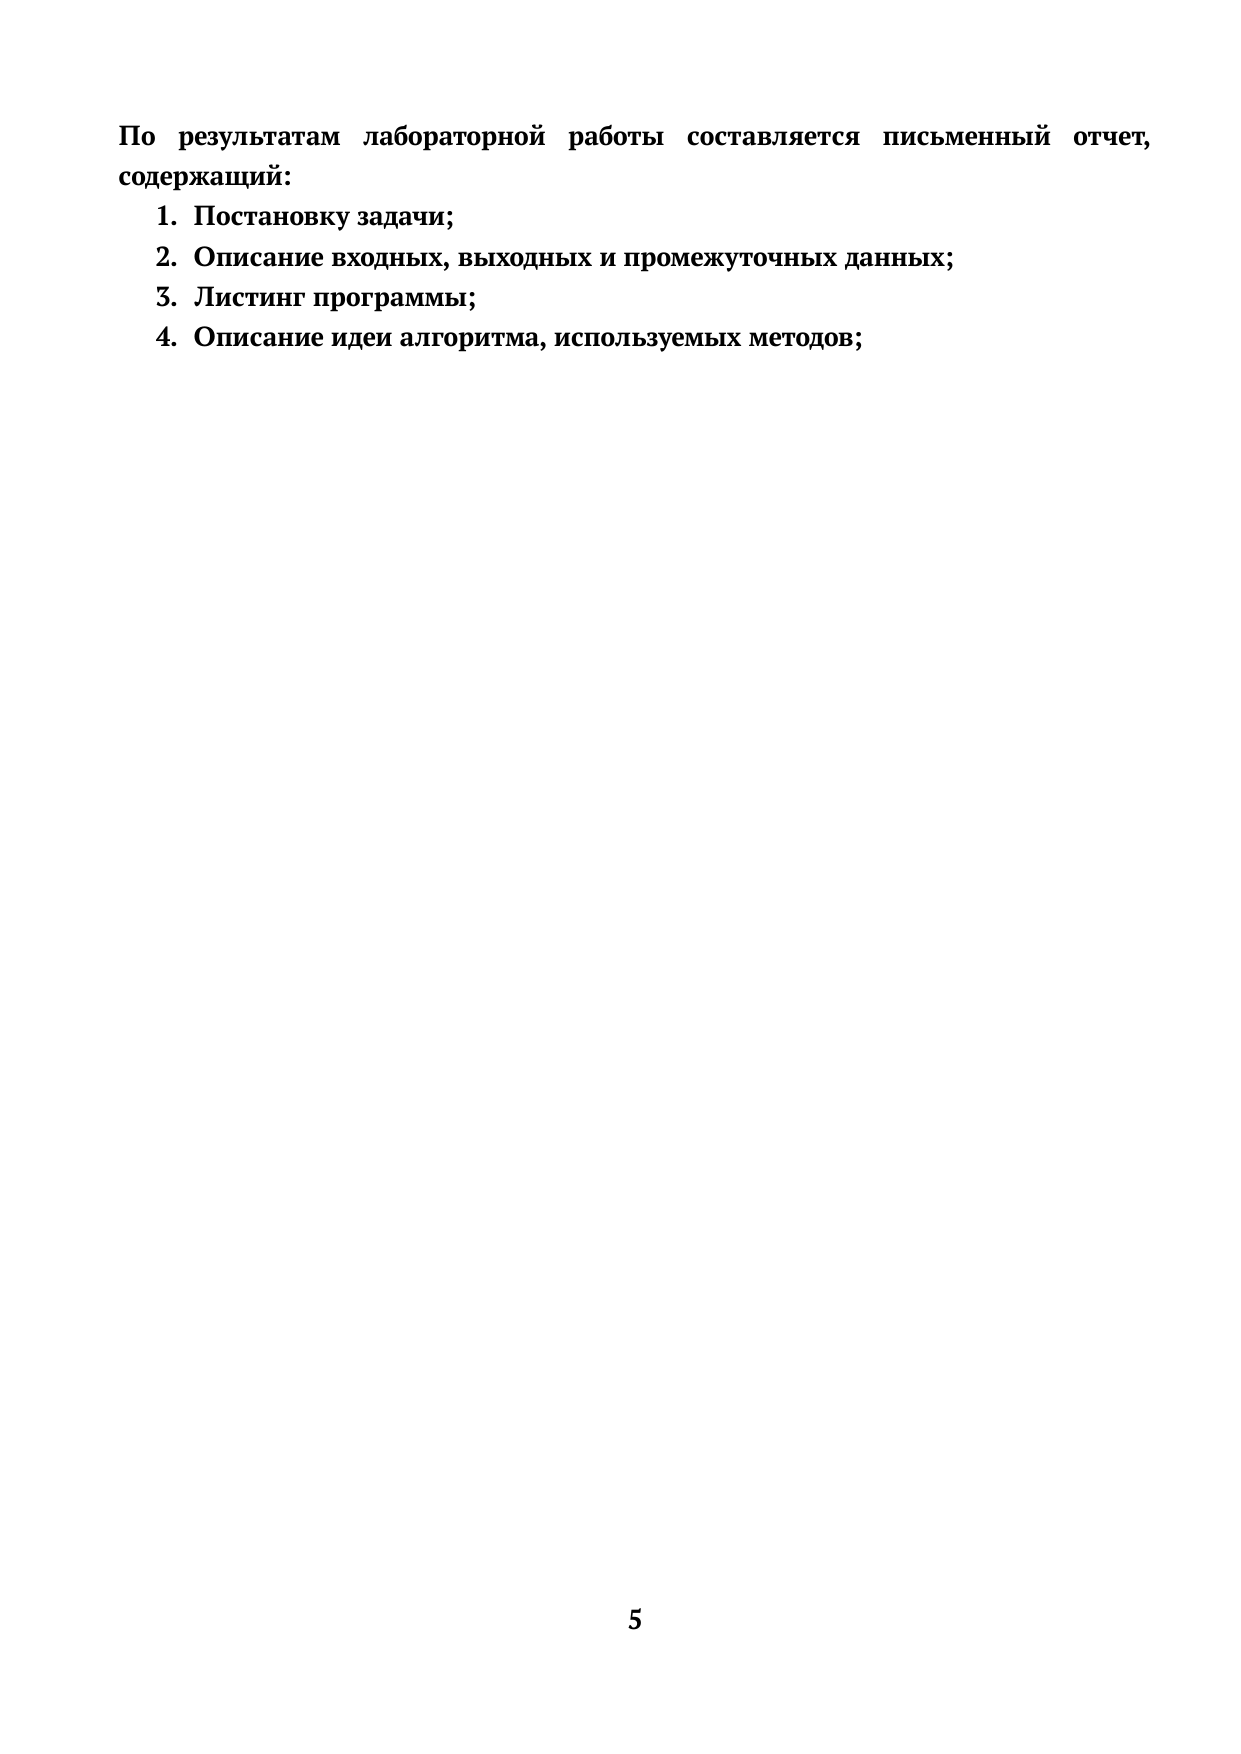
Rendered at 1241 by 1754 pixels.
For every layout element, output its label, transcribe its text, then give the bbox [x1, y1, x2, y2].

text По результатам лабораторной работы составляется письменный отчет, содержащий: [118, 118, 1152, 192]
list Постановку задачи; [156, 198, 1152, 232]
list Листинг программы; [156, 279, 1152, 312]
list Описание идеи алгоритма, используемых методов; [156, 319, 1152, 353]
list Описание входных, выходных и промежуточных данных; [156, 239, 1152, 272]
